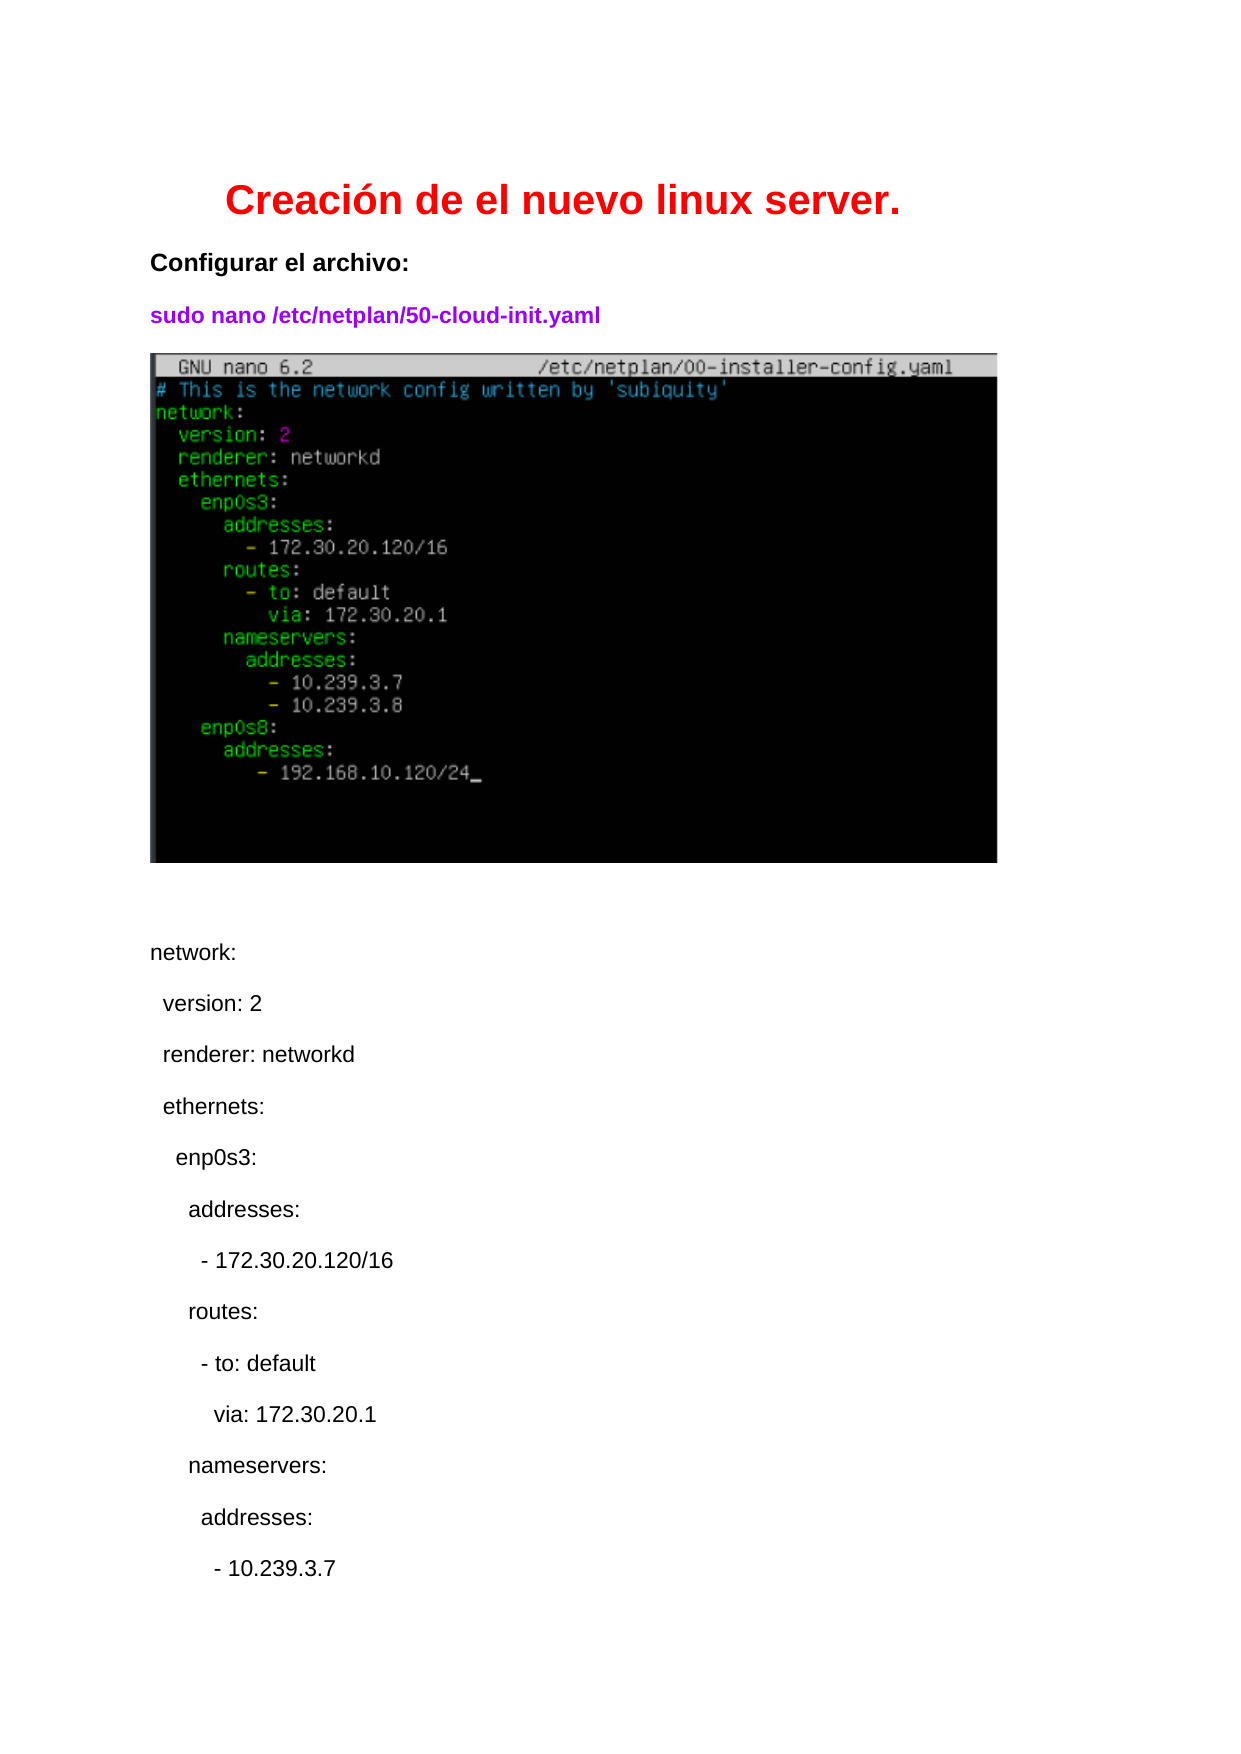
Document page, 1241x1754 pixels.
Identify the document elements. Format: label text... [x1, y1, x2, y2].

text Creación de el nuevo linux server. [150, 175, 1090, 223]
text ethernets: [150, 1093, 1090, 1119]
text version: 2 [150, 990, 1090, 1016]
text addresses: [150, 1504, 1090, 1530]
text network: [150, 939, 1090, 965]
picture [150, 353, 999, 863]
text sudo nano /etc/netplan/50-cloud-init.yaml [150, 302, 1090, 328]
text - 10.239.3.7 [150, 1555, 1090, 1581]
text nameservers: [150, 1452, 1090, 1479]
text - 172.30.20.120/16 [150, 1247, 1090, 1273]
text enp0s3: [150, 1144, 1090, 1171]
text addresses: [150, 1196, 1090, 1222]
text Configurar el archivo: [150, 248, 1090, 277]
text via: 172.30.20.1 [150, 1401, 1090, 1427]
text - to: default [150, 1349, 1090, 1376]
text renderer: networkd [150, 1041, 1090, 1068]
text routes: [150, 1298, 1090, 1324]
